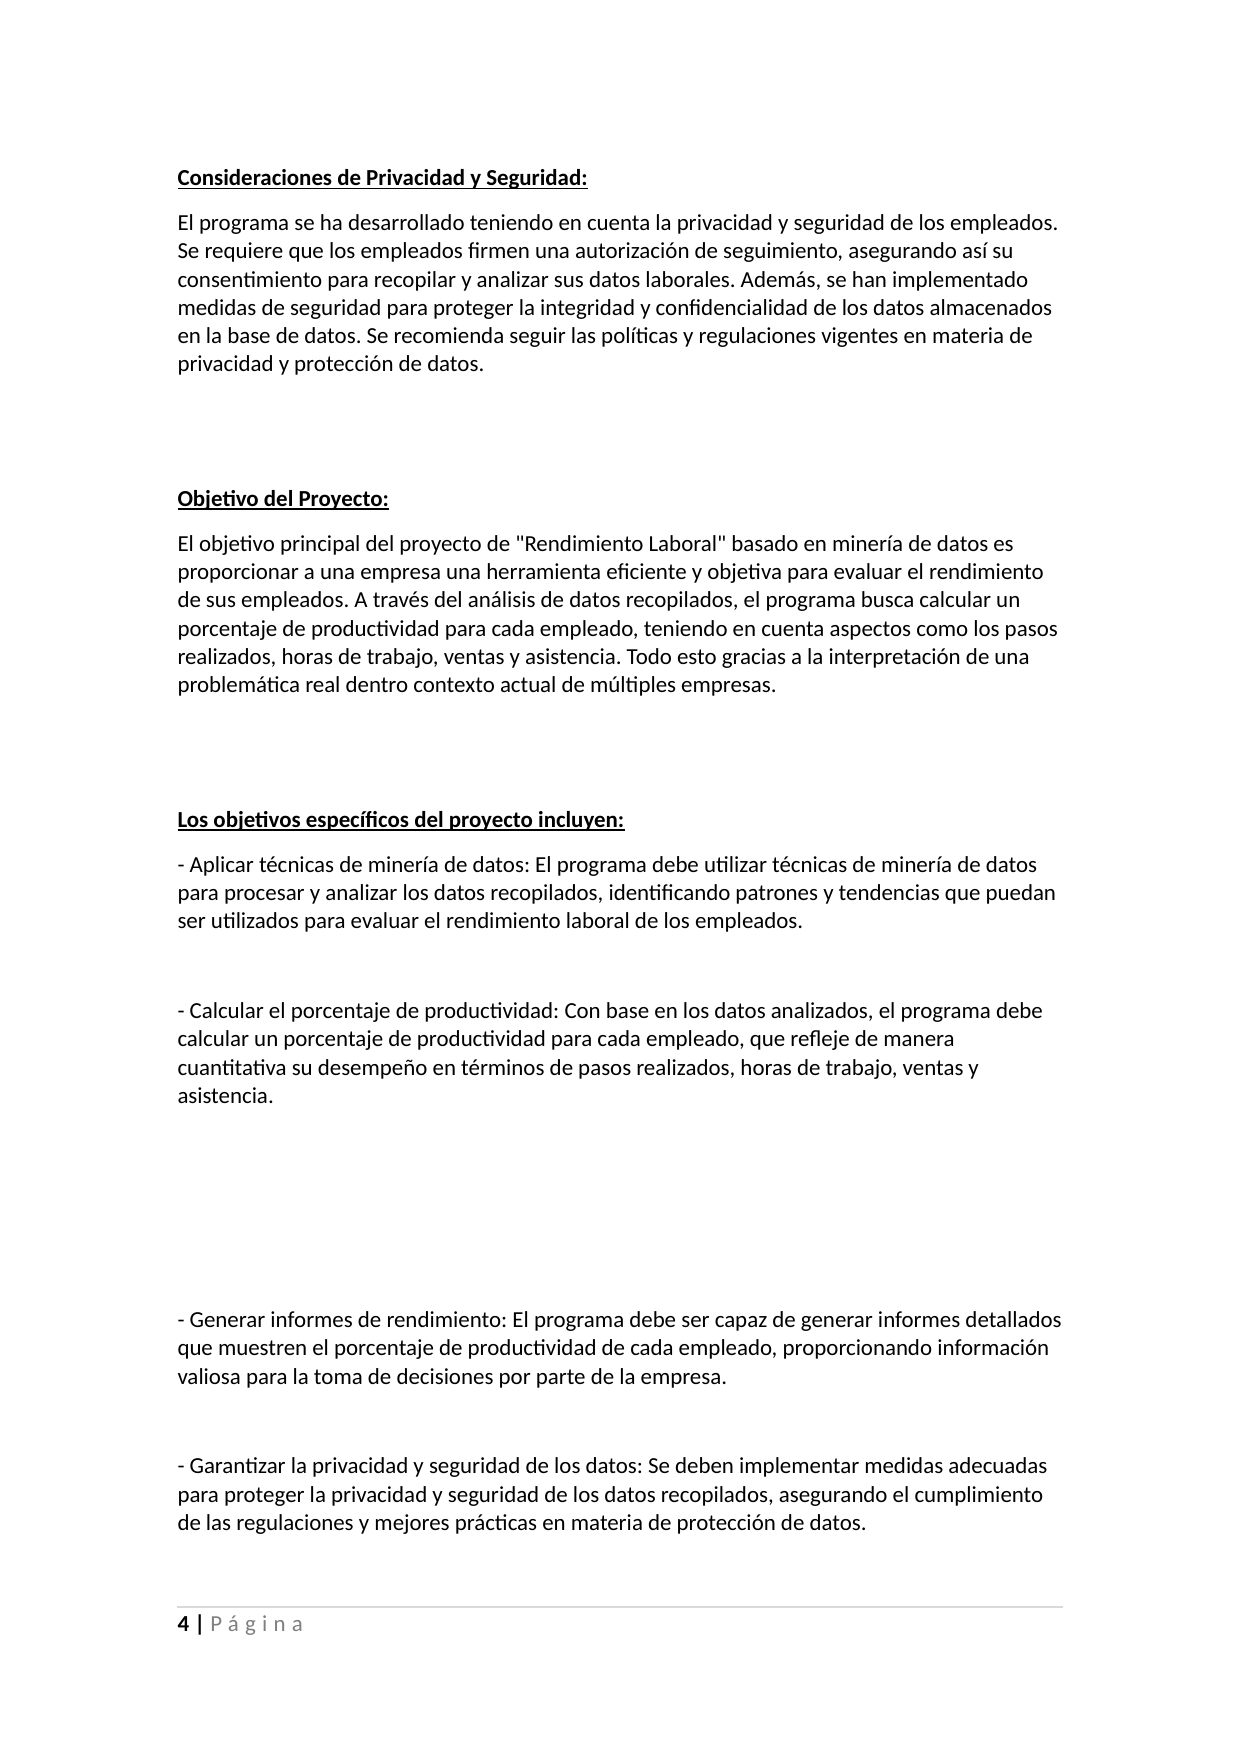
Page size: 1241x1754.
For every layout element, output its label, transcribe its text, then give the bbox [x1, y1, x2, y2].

text Consideraciones de Privacidad y Seguridad: [177, 163, 1063, 192]
text Objetivo del Proyecto: [177, 484, 1063, 512]
text - Garantizar la privacidad y seguridad de los datos: Se deben implementar medidas adecuadas para proteger la privacidad y seguridad de los datos recopilados, asegurando el cumplimiento de las regulaciones y mejores prácticas en materia de protección de datos. [177, 1452, 1063, 1536]
text Los objetivos específicos del proyecto incluyen: [177, 805, 1063, 833]
text El programa se ha desarrollado teniendo en cuenta la privacidad y seguridad de los empleados. Se requiere que los empleados firmen una autorización de seguimiento, asegurando así su consentimiento para recopilar y analizar sus datos laborales. Además, se han implementado medidas de seguridad para proteger la integridad y confidencialidad de los datos almacenados en la base de datos. Se recomienda seguir las políticas y regulaciones vigentes en materia de privacidad y protección de datos. [177, 208, 1063, 378]
text - Generar informes de rendimiento: El programa debe ser capaz de generar informes detallados que muestren el porcentaje de productividad de cada empleado, proporcionando información valiosa para la toma de decisiones por parte de la empresa. [177, 1305, 1063, 1390]
text - Calcular el porcentaje de productividad: Con base en los datos analizados, el programa debe calcular un porcentaje de productividad para cada empleado, que refleje de manera cuantitativa su desempeño en términos de pasos realizados, horas de trabajo, ventas y asistencia. [177, 996, 1063, 1109]
text El objetivo principal del proyecto de "Rendimiento Laboral" basado en minería de datos es proporcionar a una empresa una herramienta eficiente y objetiva para evaluar el rendimiento de sus empleados. A través del análisis de datos recopilados, el programa busca calcular un porcentaje de productividad para cada empleado, teniendo en cuenta aspectos como los pasos realizados, horas de trabajo, ventas y asistencia. Todo esto gracias a la interpretación de una problemática real dentro contexto actual de múltiples empresas. [177, 529, 1063, 698]
text - Aplicar técnicas de minería de datos: El programa debe utilizar técnicas de minería de datos para procesar y analizar los datos recopilados, identificando patrones y tendencias que puedan ser utilizados para evaluar el rendimiento laboral de los empleados. [177, 850, 1063, 934]
